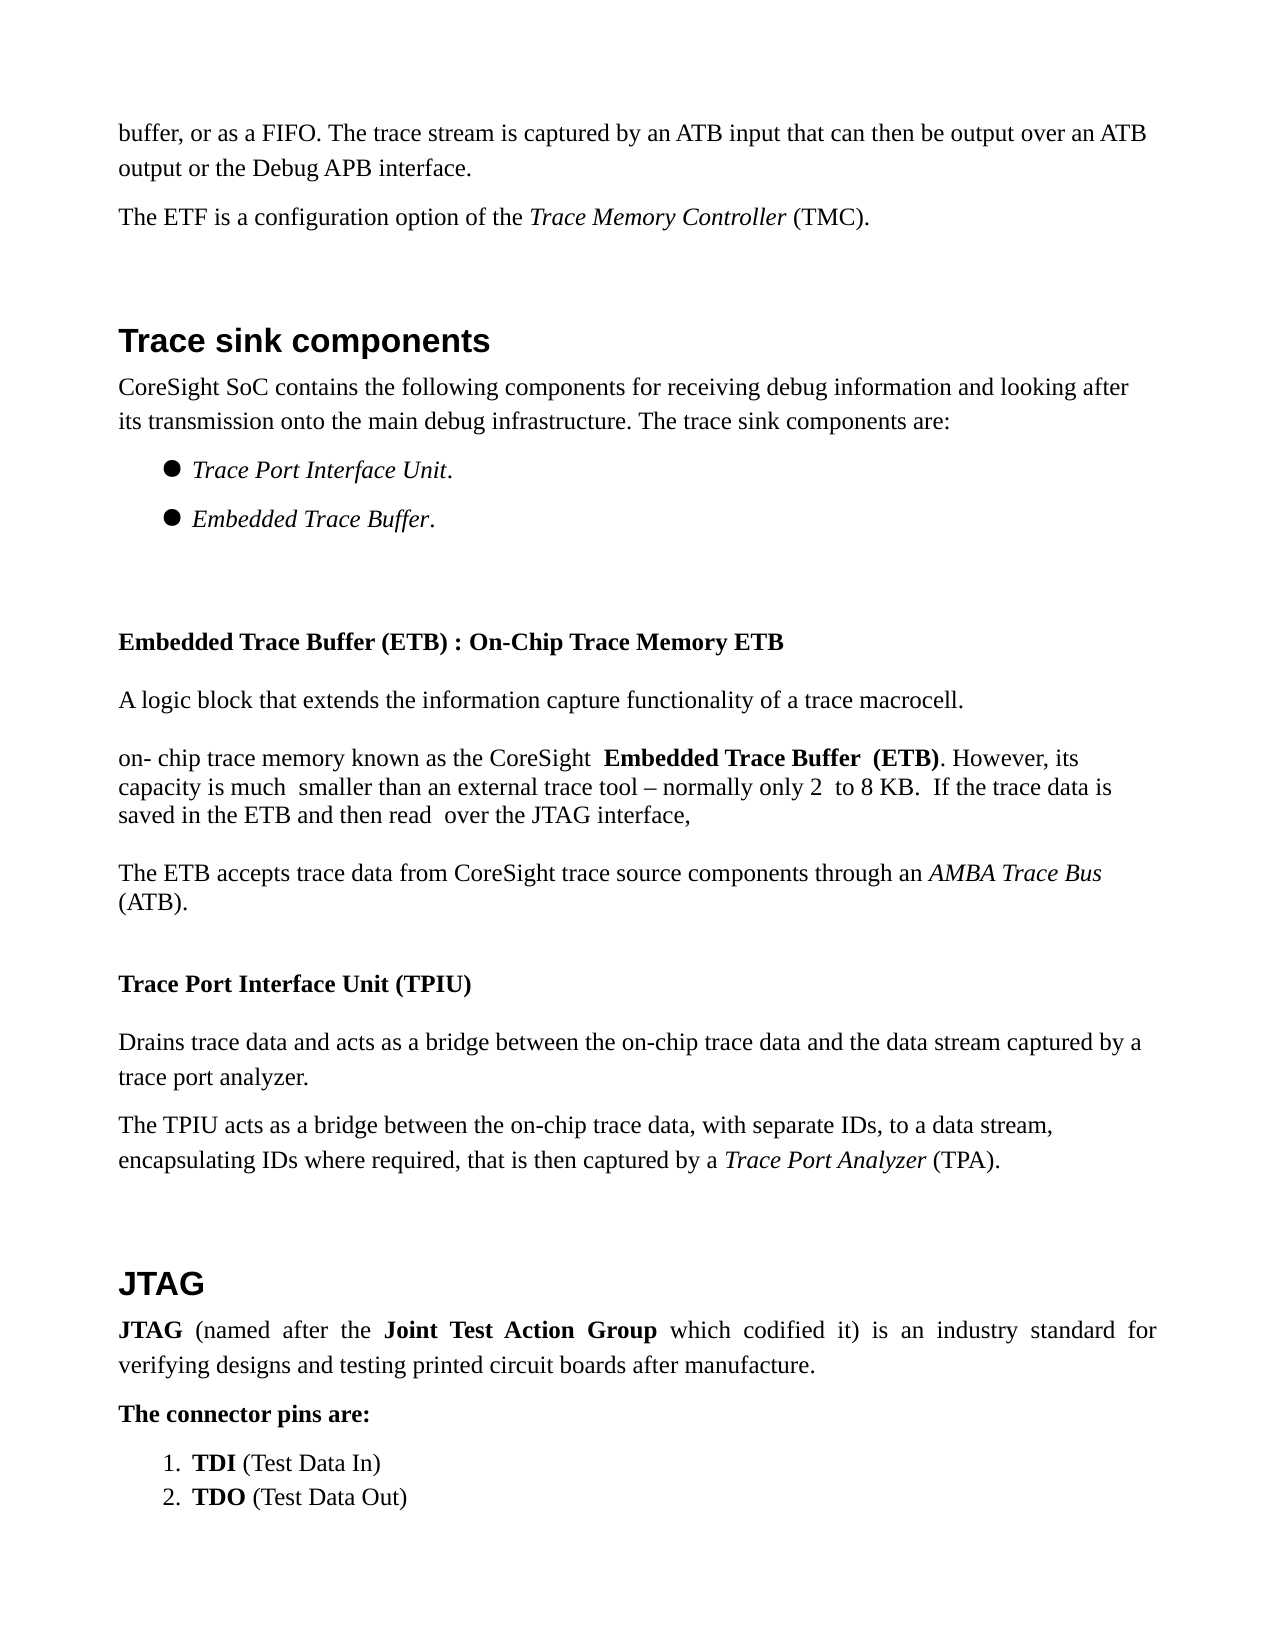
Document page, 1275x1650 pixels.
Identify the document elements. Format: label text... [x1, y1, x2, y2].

text The ETF is a configuration option of the Trace Memory Controller (TMC). [118, 202, 1157, 230]
subtitle JTAG [118, 1264, 1157, 1303]
text buffer, or as a FIFO. The trace stream is captured by an ATB input that can then be output over an ATB output or the Debug APB interface. [118, 118, 1157, 181]
subtitle Embedded Trace Buffer (ETB) : On-Chip Trace Memory ETB [118, 627, 1157, 656]
text The TPIU acts as a bridge between the on-chip trace data, with separate IDs, to a data stream, encapsulating IDs where required, that is then captured by a Trace Port Analyzer (TPA). [118, 1111, 1157, 1174]
subtitle Trace sink components [118, 321, 1157, 359]
text JTAG (named after the Joint Test Action Group which codified it) is an industry standard for verifying designs and testing printed circuit boards after manufacture. [118, 1315, 1157, 1378]
list TDI (Test Data In) [162, 1448, 1157, 1477]
text A logic block that extends the information capture functionality of a trace macrocell. [118, 685, 1157, 714]
text Drains trace data and acts as a bridge between the on-chip trace data and the data stream captured by a trace port analyzer. [118, 1027, 1157, 1090]
text The connector pins are: [118, 1399, 1157, 1427]
list Embedded Trace Buffer. [162, 504, 1157, 533]
list TDO (Test Data Out) [162, 1482, 1157, 1511]
list Trace Port Interface Unit. [162, 455, 1157, 484]
subtitle Trace Port Interface Unit (TPIU) [118, 969, 1157, 998]
text The ETB accepts trace data from CoreSight trace source components through an AMBA Trace Bus (ATB). [118, 858, 1157, 915]
text on- chip trace memory known as the CoreSight Embedded Trace Buffer (ETB). However, its capacity is much smaller than an external trace tool – normally only 2 to 8 KB. If the trace data is saved in the ETB and then read over the JTAG interface, [118, 743, 1157, 829]
text CoreSight SoC contains the following components for receiving debug information and looking after its transmission onto the main debug infrastructure. The trace sink components are: [118, 372, 1157, 435]
